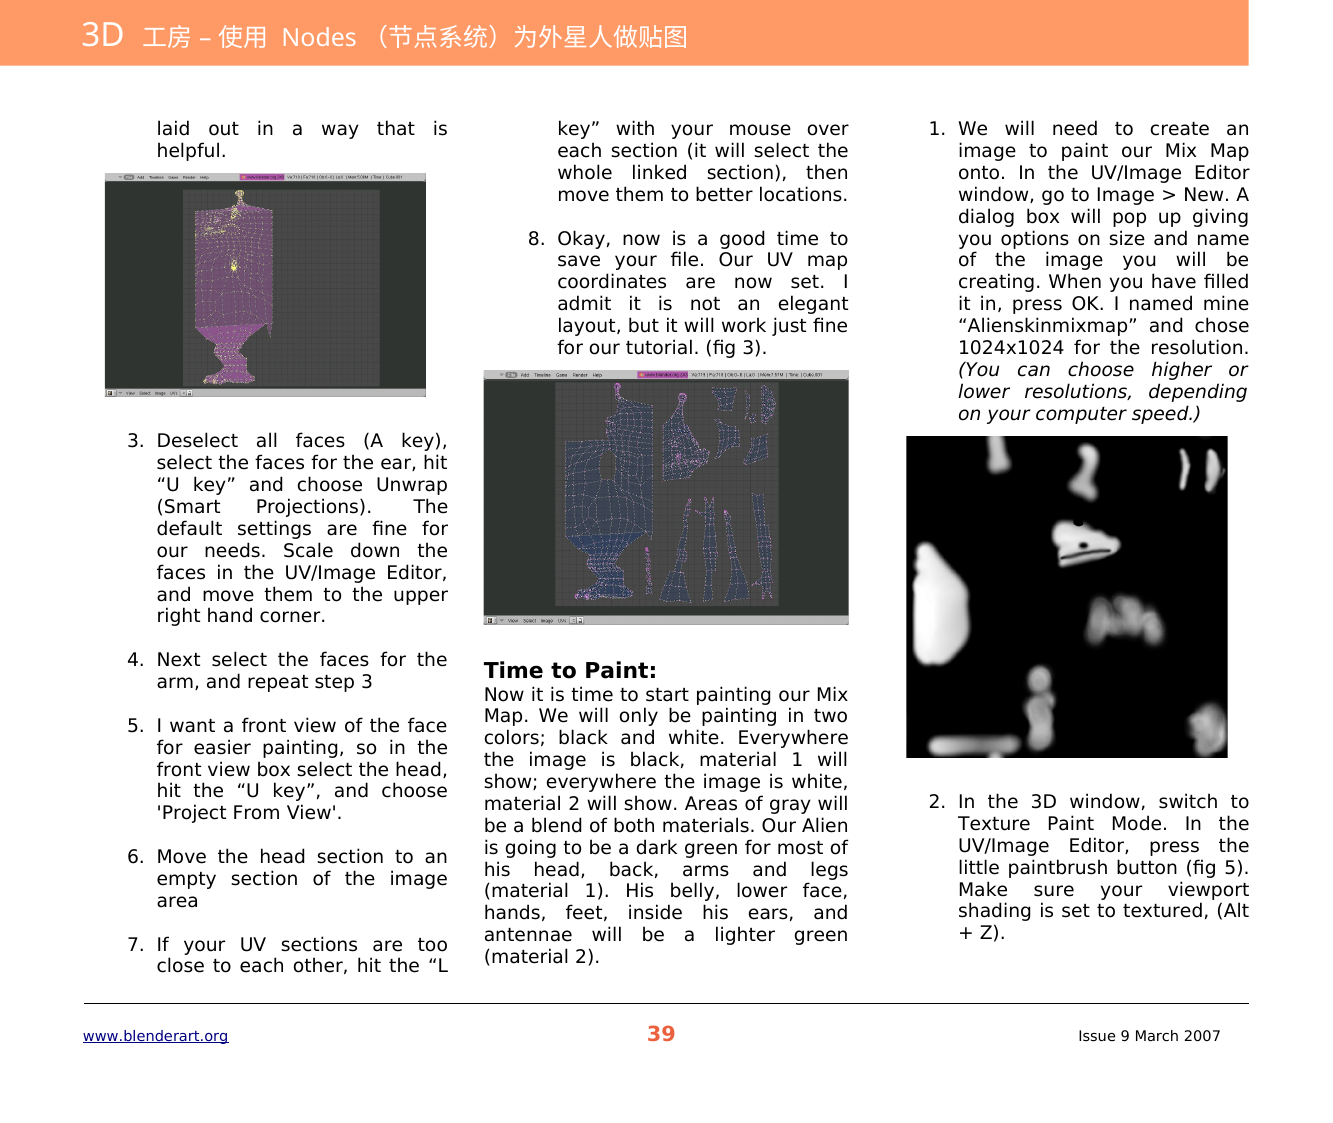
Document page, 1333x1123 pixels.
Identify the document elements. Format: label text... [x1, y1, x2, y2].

text Time to Paint: [483, 658, 849, 684]
list Next select the faces for the arm, and repeat step 3 [127, 649, 448, 693]
picture [104, 173, 426, 397]
list If your UV sections are too close to each other, hit the “L [127, 934, 448, 977]
list Move the head section to an empty section of the image area [127, 846, 448, 912]
list In the 3D window, switch to Texture Paint Mode. In the UV/Image Editor, press the little paintbrush button (fig 5). Make sure your viewport shading is set to textured, (Alt + Z). [928, 791, 1249, 944]
list laid out in a way that is helpful. [127, 118, 448, 162]
picture [483, 370, 849, 625]
list key” with your mouse over each section (it will select the whole linked section), then move them to better locations. [528, 118, 849, 206]
list Deselect all faces (A key), select the faces for the ear, hit “U key” and choose Unwrap (Smart Projections). The default settings are fine for our needs. Scale down the faces in the UV/Image Editor, and move them to the upper right hand corner. [127, 431, 448, 627]
text Now it is time to start painting our Mix Map. We will only be painting in two colors; black and white. Everywhere the image is black, material 1 will show; everywhere the image is white, material 2 will show. Areas of gray will be a blend of both materials. Our Alien is going to be a dark green for most of his head, back, arms and legs (material 1). His belly, lower face, hands, feet, inside his ears, and antennae will be a lighter green (material 2). [483, 684, 849, 968]
list I want a front view of the face for easier painting, so in the front view box select the head, hit the “U key”, and choose 'Project From View'. [127, 715, 448, 824]
picture [906, 436, 1228, 758]
list We will need to create an image to paint our Mix Map onto. In the UV/Image Editor window, go to Image > New. A dialog box will pop up giving you options on size and name of the image you will be creating. When you have filled it in, press OK. I named mine “Alienskinmixmap” and chose 1024x1024 for the resolution. (You can choose higher or lower resolutions, depending on your computer speed.) [928, 118, 1249, 424]
list Okay, now is a good time to save your file. Our UV map coordinates are now set. I admit it is not an elegant layout, but it will work just fine for our tutorial. (fig 3). [528, 227, 849, 359]
